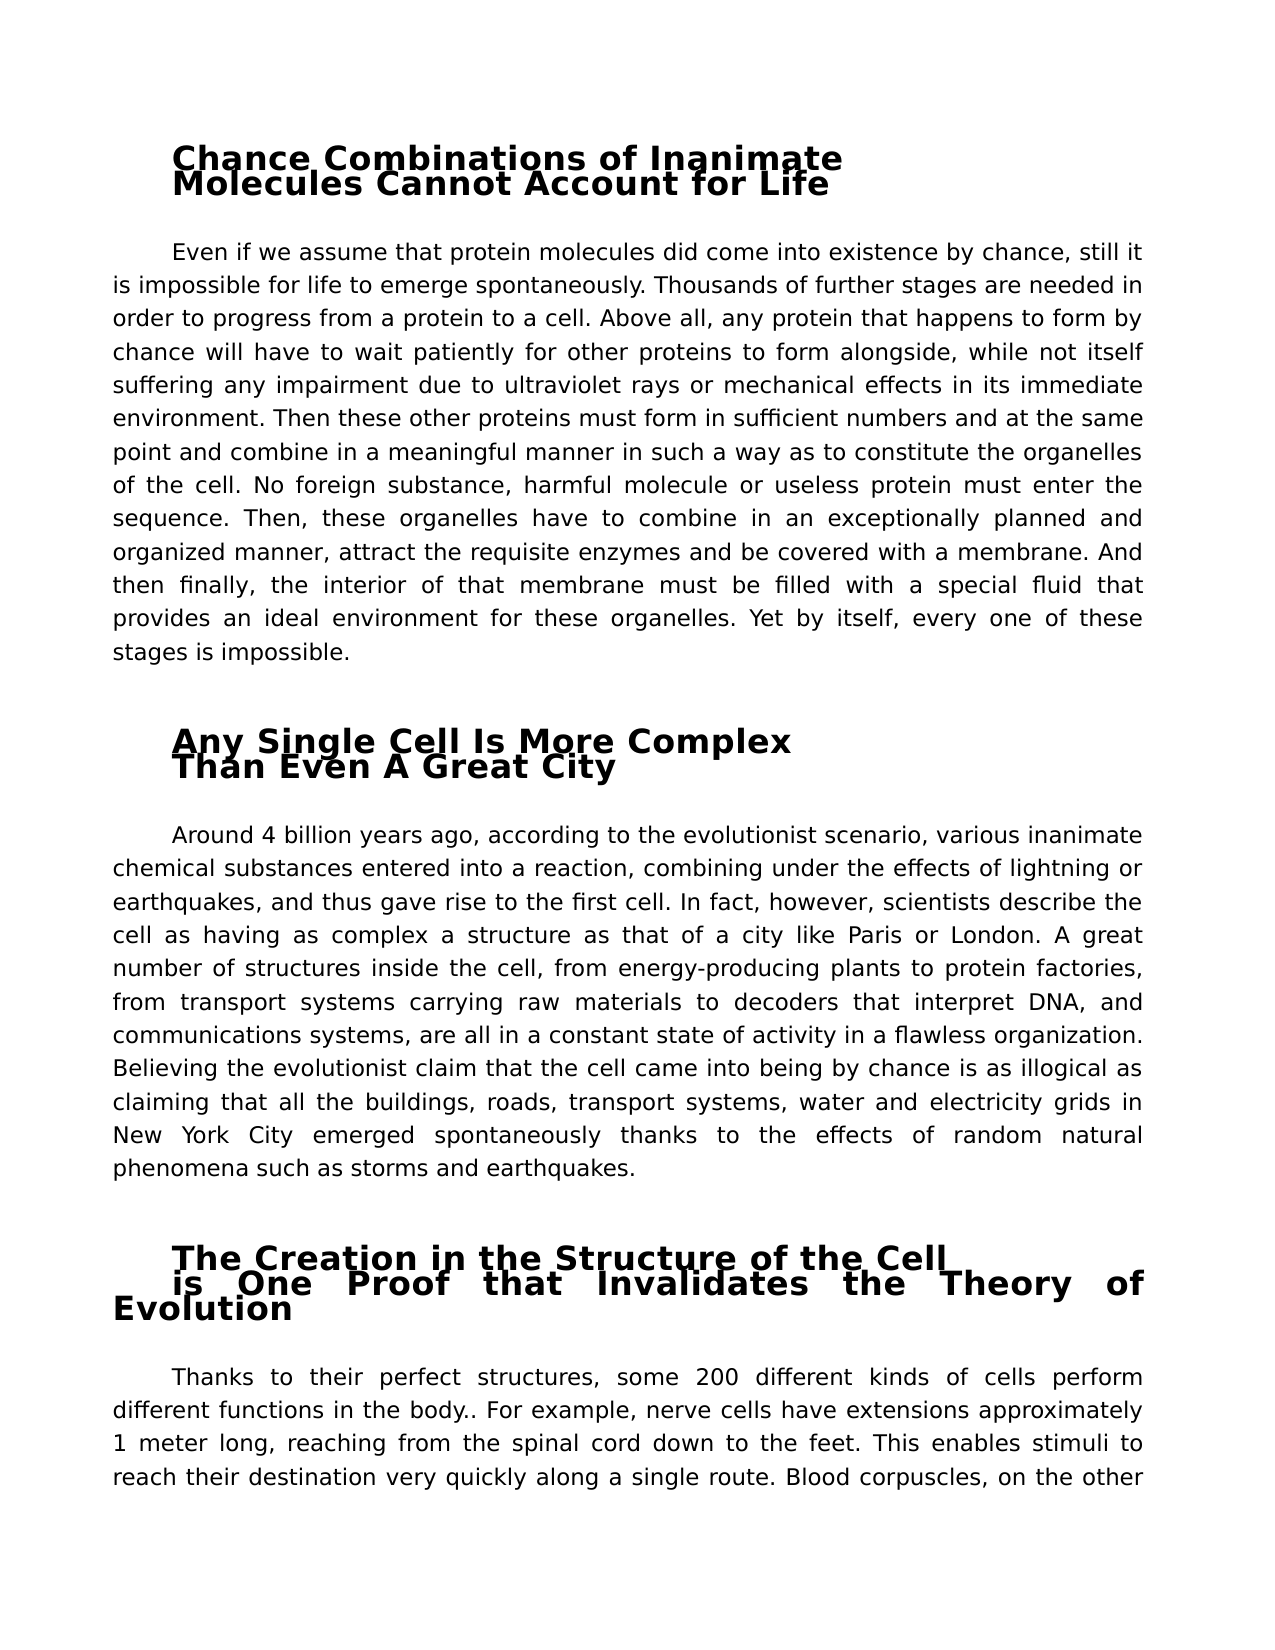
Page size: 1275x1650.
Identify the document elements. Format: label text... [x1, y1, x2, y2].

text is One Proof that Invalidates the Theory of Evolution [112, 1275, 1145, 1325]
text Even if we assume that protein molecules did come into existence by chance, still it is impossible for life to emerge spontaneously. Thousands of further stages are needed in order to progress from a protein to a cell. Above all, any protein that happens to form by chance will have to wait patiently for other proteins to form alongside, while not itself suffering any impairment due to ultraviolet rays or mechanical effects in its immediate environment. Then these other proteins must form in sufficient numbers and at the same point and combine in a meaningful manner in such a way as to constitute the organelles of the cell. No foreign substance, harmful molecule or useless protein must enter the sequence. Then, these organelles have to combine in an exceptionally planned and organized manner, attract the requisite enzymes and be covered with a membrane. And then finally, the interior of that membrane must be filled with a special fluid that provides an ideal environment for these organelles. Yet by itself, every one of these stages is impossible. [112, 233, 1145, 667]
text The Creation in the Structure of the Cell [504, 1250, 1145, 1275]
text Thanks to their perfect structures, some 200 different kinds of cells perform different functions in the body.. For example, nerve cells have extensions approximately 1 meter long, reaching from the spinal cord down to the feet. This enables stimuli to reach their destination very quickly along a single route. Blood corpuscles, on the other [112, 1358, 1145, 1492]
text Than Even A Great City [112, 758, 1145, 783]
text Chance Combinations of Inanimate [112, 150, 1145, 175]
text Any Single Cell Is More Complex [112, 733, 1145, 758]
text Around 4 billion years ago, according to the evolutionist scenario, various inanimate chemical substances entered into a reaction, combining under the effects of lightning or earthquakes, and thus gave rise to the first cell. In fact, however, scientists describe the cell as having as complex a structure as that of a city like Paris or London. A great number of structures inside the cell, from energy-producing plants to protein factories, from transport systems carrying raw materials to decoders that interpret DNA, and communications systems, are all in a constant state of activity in a flawless organization. Believing the evolutionist claim that the cell came into being by chance is as illogical as claiming that all the buildings, roads, transport systems, water and electricity grids in New York City emerged spontaneously thanks to the effects of random natural phenomena such as storms and earthquakes. [112, 817, 1145, 1183]
text Molecules Cannot Account for Life [112, 175, 1145, 200]
text The Creation in the Structure of the Cell [112, 1250, 502, 1275]
